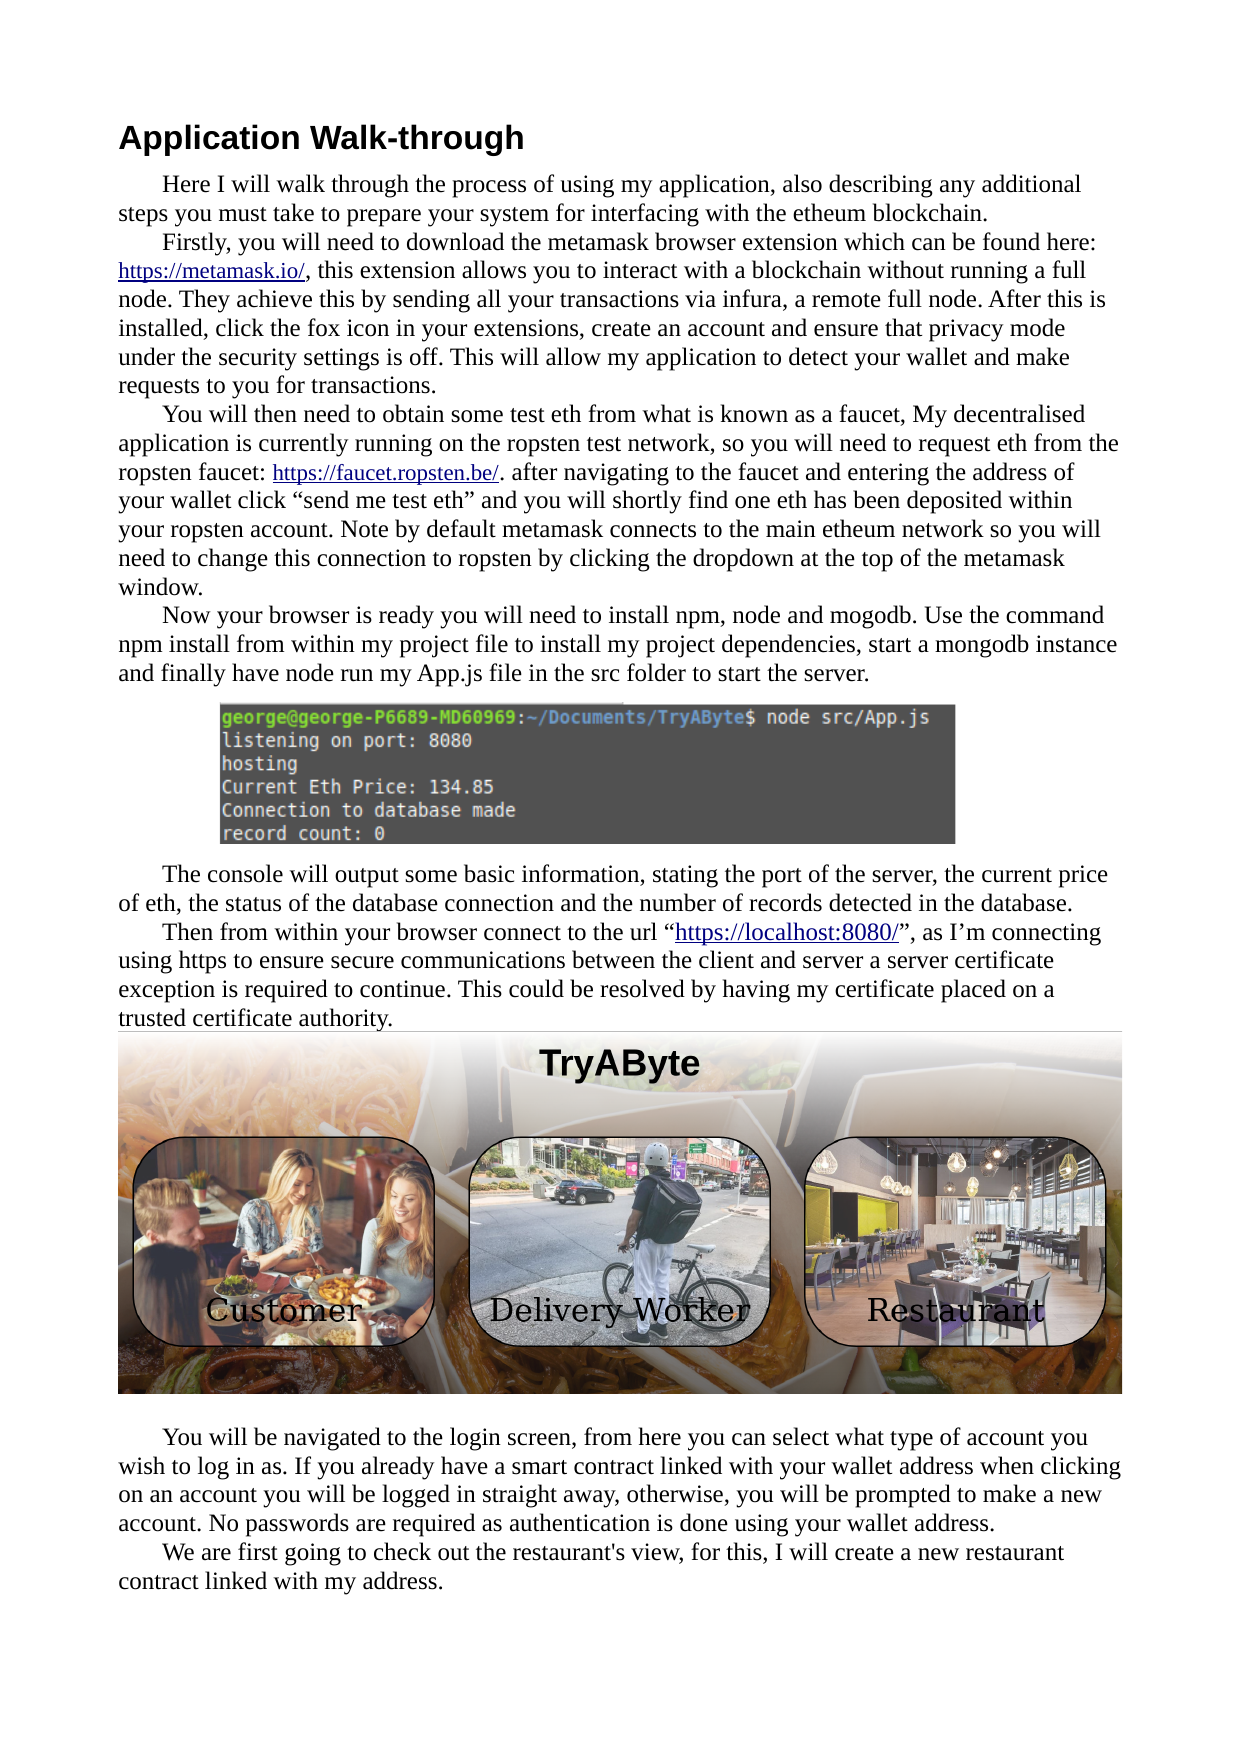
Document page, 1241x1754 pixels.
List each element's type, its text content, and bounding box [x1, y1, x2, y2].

text You will be navigated to the login screen, from here you can select what type of account you wish to log in as. If you already have a smart contract linked with your wallet address when clicking on an account you will be logged in straight away, otherwise, you will be prompted to make a new account. No passwords are required as authentication is done using your wallet address. [118, 1422, 1122, 1537]
text Then from within your browser connect to the url “https://localhost:8080/”, as I’m connecting using https to ensure secure communications between the client and server a server certificate exception is required to continue. This could be resolved by having my certificate placed on a trusted certificate authority. [118, 917, 1122, 1031]
text You will then need to obtain some test eth from what is known as a faucet, My decentralised application is currently running on the ropsten test network, so you will need to request eth from the ropsten faucet: https://faucet.ropsten.be/. after navigating to the faucet and entering the address of your wallet click “send me test eth” and you will shortly find one eth has been deposited within your ropsten account. Note by default metamask connects to the main etheum network so you will need to change this connection to ropsten by clicking the dropdown at the top of the metamask window. [118, 399, 1122, 601]
subtitle Application Walk-through [118, 118, 1122, 157]
picture [118, 1031, 1123, 1394]
picture [219, 702, 956, 844]
text We are first going to check out the restaurant's view, for this, I will create a new restaurant contract linked with my address. [118, 1537, 1122, 1594]
text Firstly, you will need to download the metamask browser extension which can be found here: https://metamask.io/, this extension allows you to interact with a blockchain without running a full node. They achieve this by sending all your transactions via infura, a remote full node. After this is installed, click the fox icon in your extensions, create an account and ensure that privacy mode under the security settings is off. This will allow my application to detect your wallet and make requests to you for transactions. [118, 227, 1122, 399]
text Now your browser is ready you will need to install npm, node and mogodb. Use the command npm install from within my project file to install my project dependencies, start a mongodb instance and finally have node run my App.js file in the src folder to start the server. [118, 601, 1122, 687]
text The console will output some basic information, stating the port of the server, the current price of eth, the status of the database connection and the number of records detected in the database. [118, 859, 1122, 917]
text Here I will walk through the process of using my application, also describing any additional steps you must take to prepare your system for interfacing with the etheum blockchain. [118, 169, 1122, 227]
